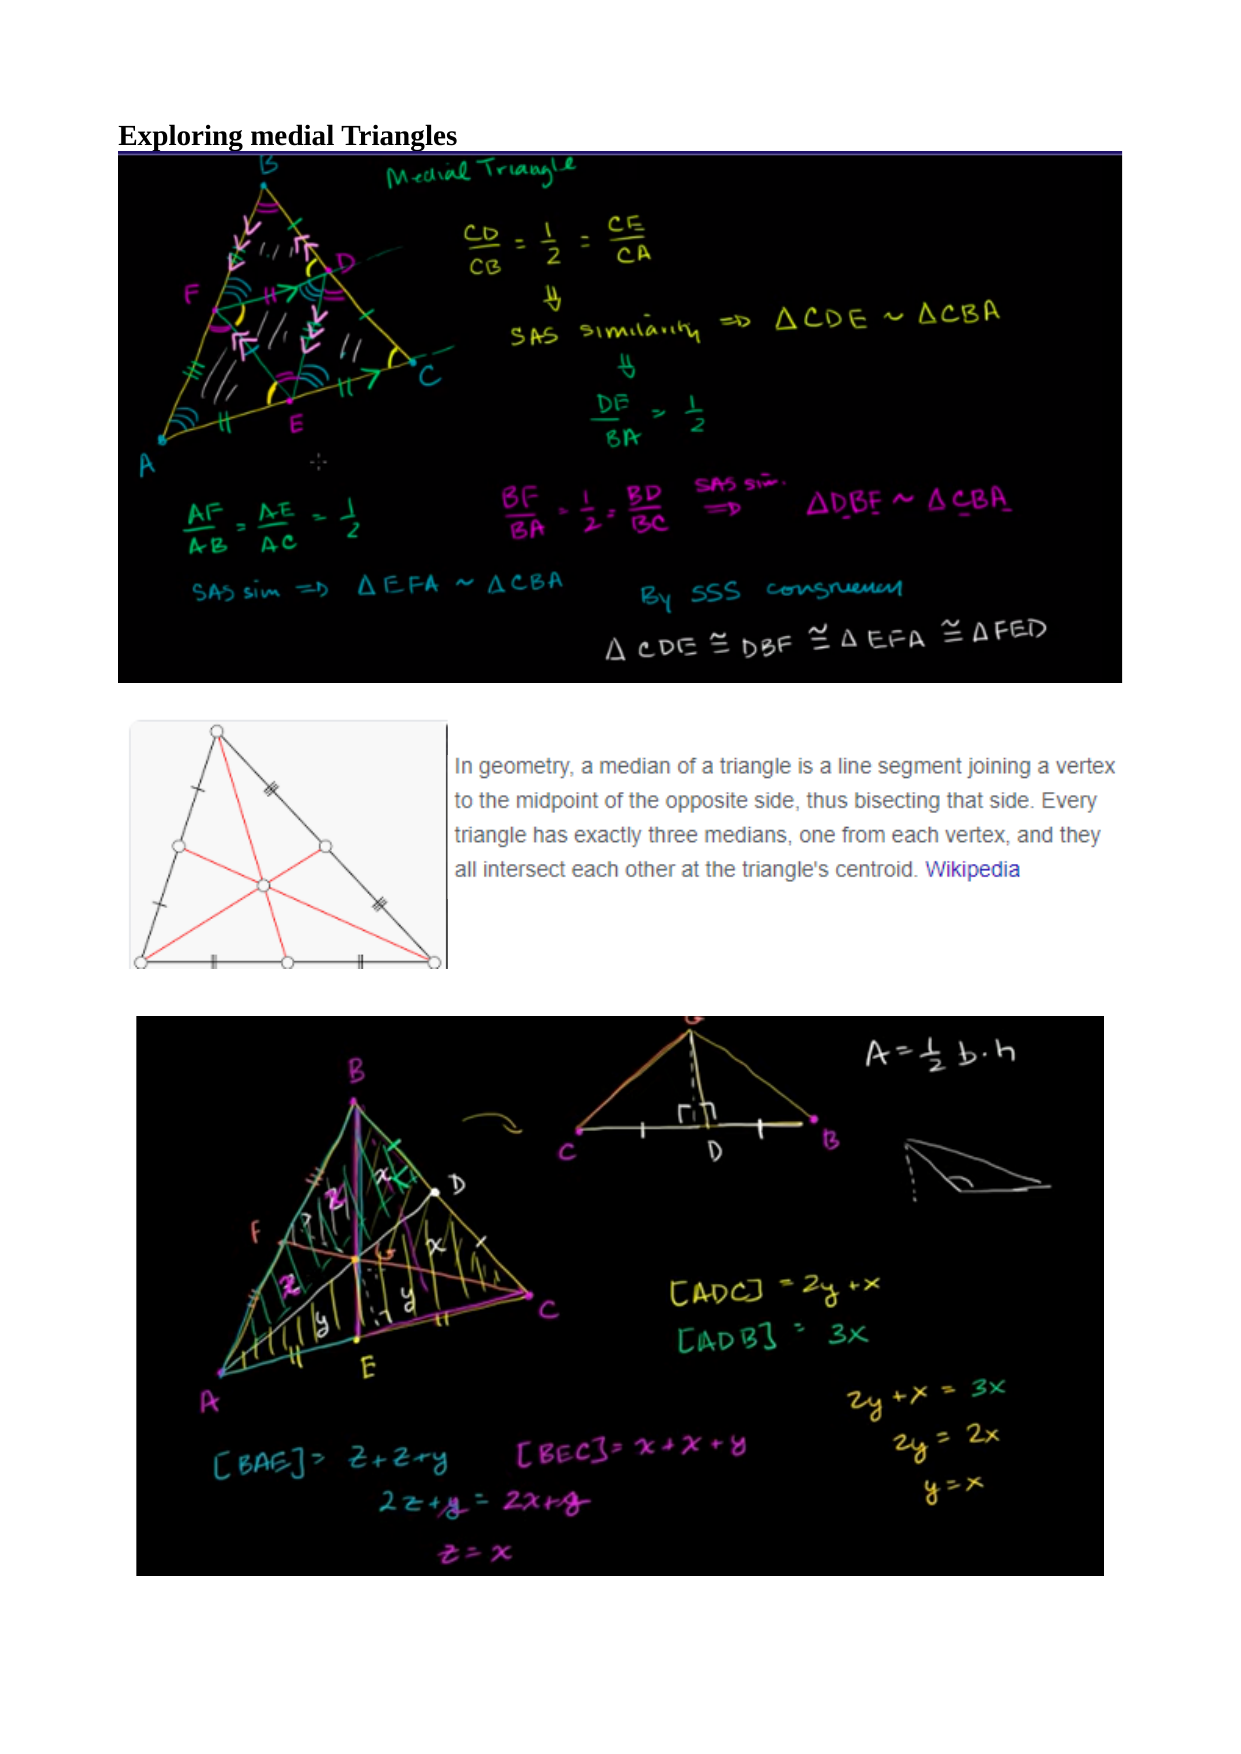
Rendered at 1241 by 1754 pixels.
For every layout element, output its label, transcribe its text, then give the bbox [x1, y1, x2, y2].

picture [121, 714, 1126, 969]
text Exploring medial Triangles [118, 118, 1122, 151]
picture [118, 151, 1123, 683]
picture [136, 1016, 1104, 1576]
